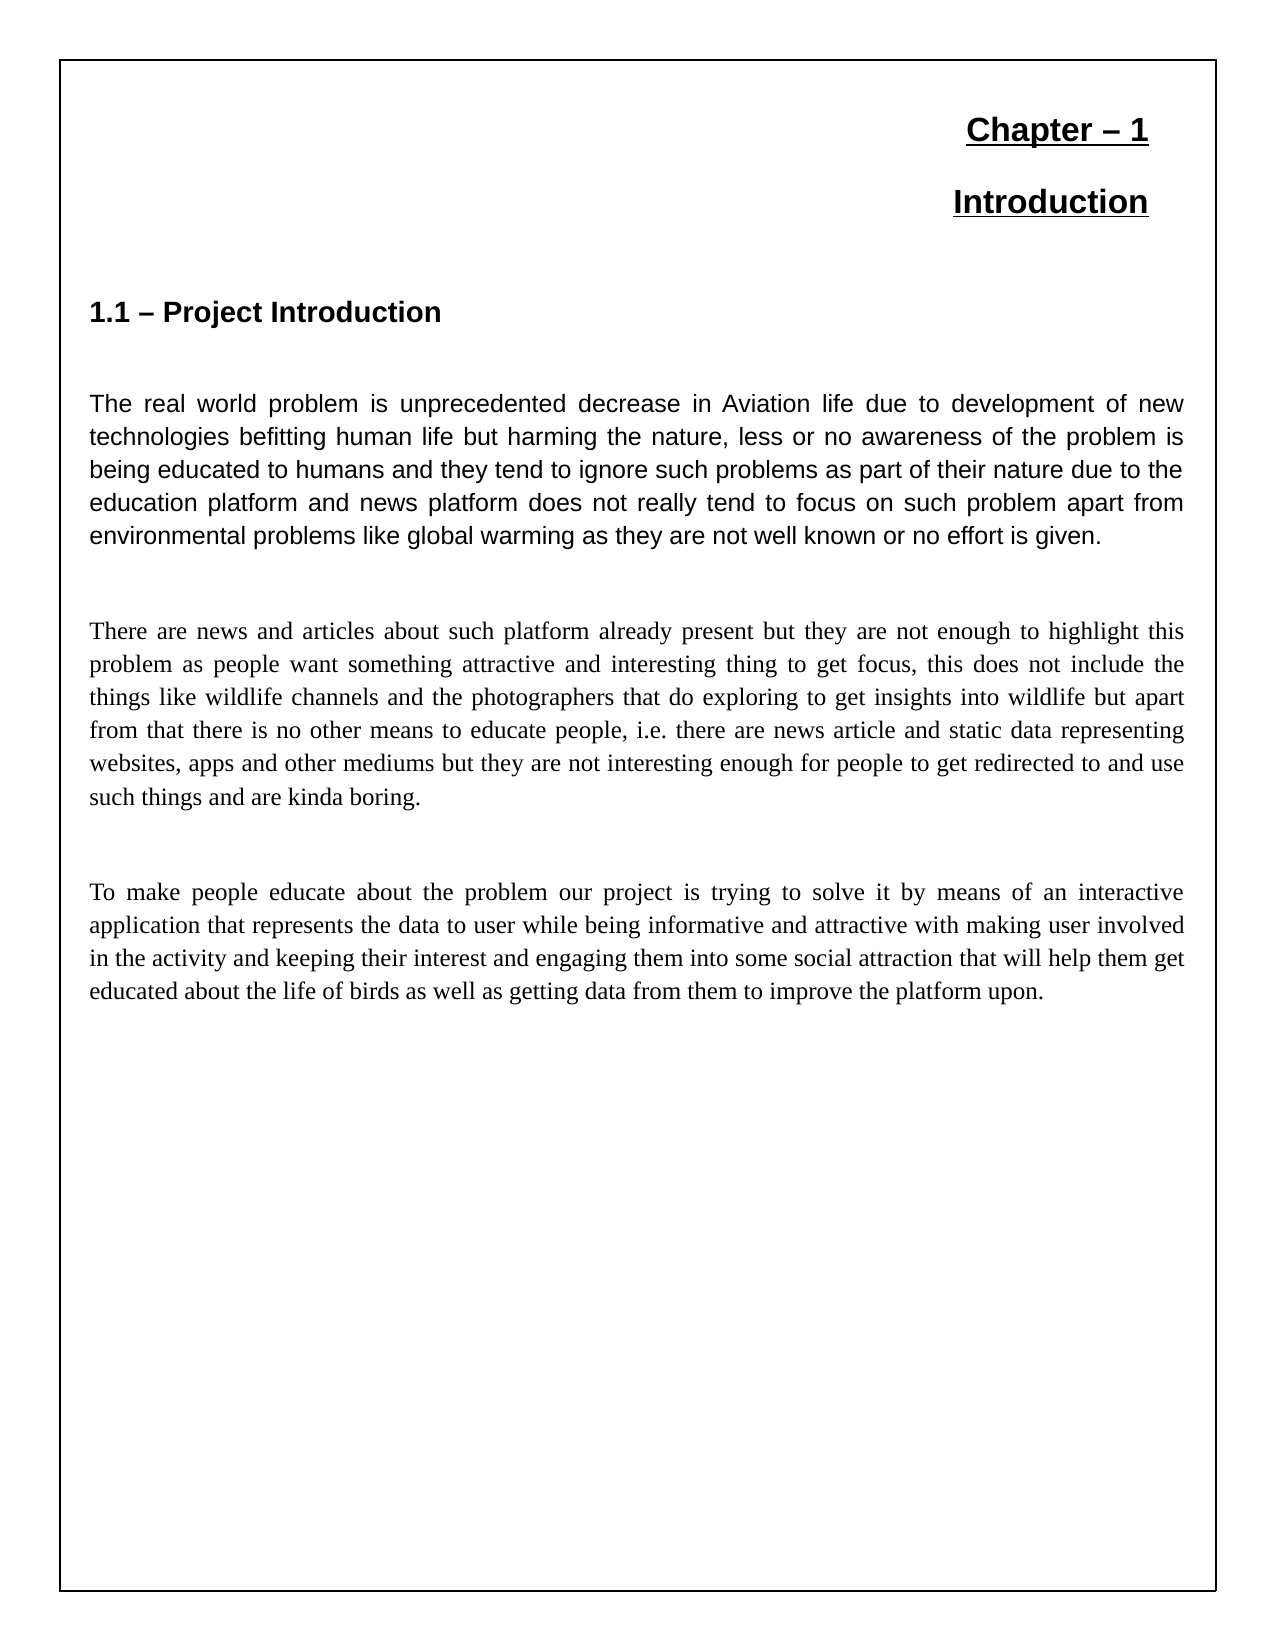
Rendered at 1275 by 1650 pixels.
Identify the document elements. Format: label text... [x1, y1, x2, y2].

text There are news and articles about such platform already present but they are not enough to highlight this problem as people want something attractive and interesting thing to get focus, this does not include the things like wildlife channels and the photographers that do exploring to get insights into wildlife but apart from that there is no other means to educate people, i.e. there are news article and static data representing websites, apps and other mediums but they are not interesting enough for people to get redirected to and use such things and are kinda boring. [89, 616, 1186, 810]
subtitle 1.1 – Project Introduction [89, 295, 1186, 329]
subtitle Introduction [89, 182, 1186, 221]
text The real world problem is unprecedented decrease in Aviation life due to development of new technologies befitting human life but harming the nature, less or no awareness of the problem is being educated to humans and they tend to ignore such problems as part of their nature due to the education platform and news platform does not really tend to focus on such problem apart from environmental problems like global warming as they are not well known or no effort is given. [89, 389, 1186, 550]
subtitle Chapter – 1 [89, 110, 1186, 149]
text To make people educate about the problem our project is trying to solve it by means of an interactive application that represents the data to user while being informative and attractive with making user involved in the activity and keeping their interest and engaging them into some social attraction that will help them get educated about the life of birds as well as getting data from them to improve the platform upon. [89, 877, 1186, 1004]
